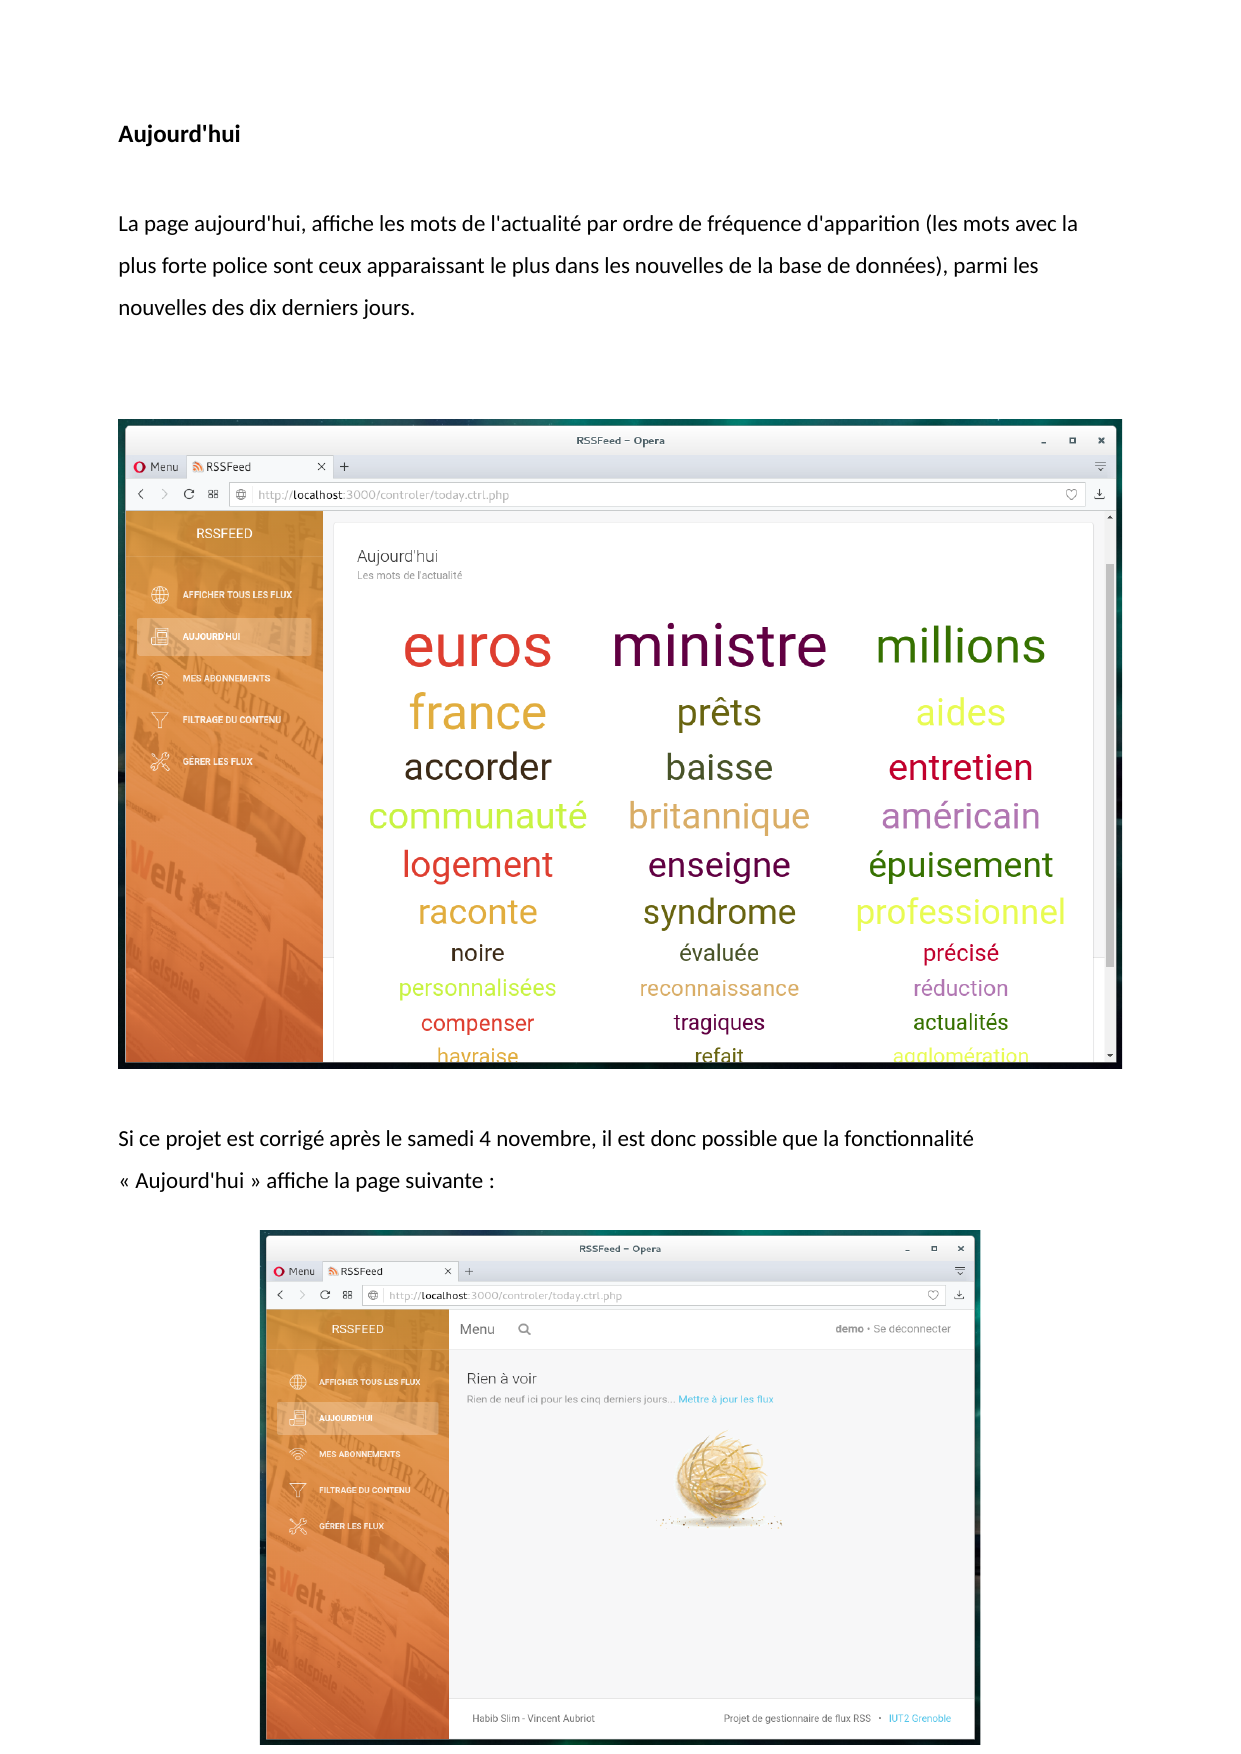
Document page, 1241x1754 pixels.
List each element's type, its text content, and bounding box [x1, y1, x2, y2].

text Aujourd'hui [118, 118, 1122, 149]
picture [259, 1230, 981, 1745]
text La page aujourd'hui, affiche les mots de l'actualité par ordre de fréquence d'apparition (les mots avec la plus forte police sont ceux apparaissant le plus dans les nouvelles de la base de données), parmi les nouvelles des dix derniers jours. [118, 209, 1122, 322]
picture [118, 419, 1123, 1069]
text Si ce projet est corrigé après le samedi 4 novembre, il est donc possible que la fonctionnalité « Aujourd'hui » affiche la page suivante : [118, 1124, 1122, 1194]
